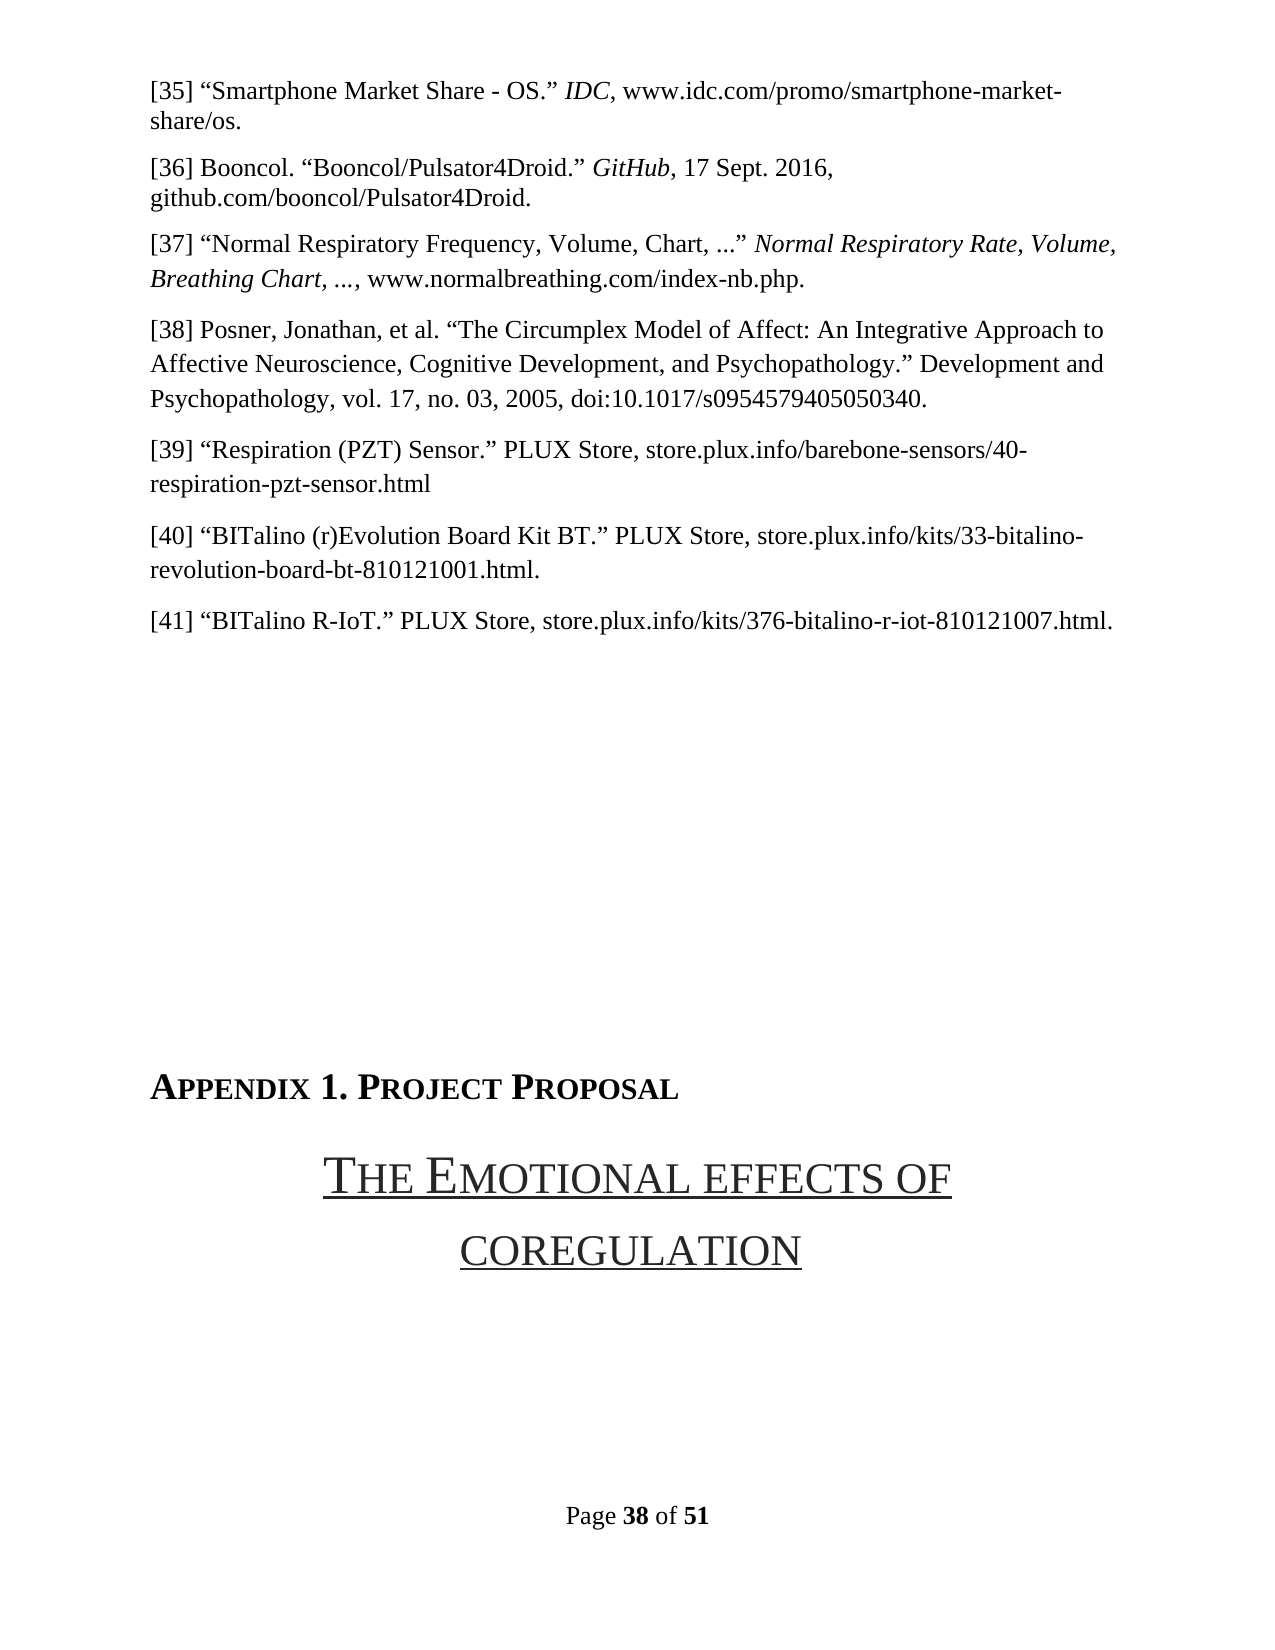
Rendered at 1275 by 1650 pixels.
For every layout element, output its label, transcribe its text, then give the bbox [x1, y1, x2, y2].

text [36] Booncol. “Booncol/Pulsator4Droid.” GitHub, 17 Sept. 2016, github.com/booncol/Pulsator4Droid. [150, 152, 1125, 212]
text [38] Posner, Jonathan, et al. “The Circumplex Model of Affect: An Integrative Approach to Affective Neuroscience, Cognitive Development, and Psychopathology.” Development and Psychopathology, vol. 17, no. 03, 2005, doi:10.1017/s0954579405050340. [150, 314, 1125, 413]
text [39] “Respiration (PZT) Sensor.” PLUX Store, store.plux.info/barebone-sensors/40-respiration-pzt-sensor.html [150, 434, 1125, 498]
text [40] “BITalino (r)Evolution Board Kit BT.” PLUX Store, store.plux.info/kits/33-bitalino-revolution-board-bt-810121001.html. [150, 520, 1125, 584]
text [37] “Normal Respiratory Frequency, Volume, Chart, ...” Normal Respiratory Rate, Volume, Breathing Chart, ..., www.normalbreathing.com/index-nb.php. [150, 228, 1125, 293]
text THE EMOTIONAL EFFECTS OF COREGULATION [150, 1143, 1125, 1277]
text [35] “Smartphone Market Share - OS.” IDC, www.idc.com/promo/smartphone-market-share/os. [150, 75, 1125, 135]
subtitle Appendix 1. Project Proposal [150, 1064, 1125, 1108]
text [41] “BITalino R-IoT.” PLUX Store, store.plux.info/kits/376-bitalino-r-iot-810121007.html. [150, 605, 1125, 635]
